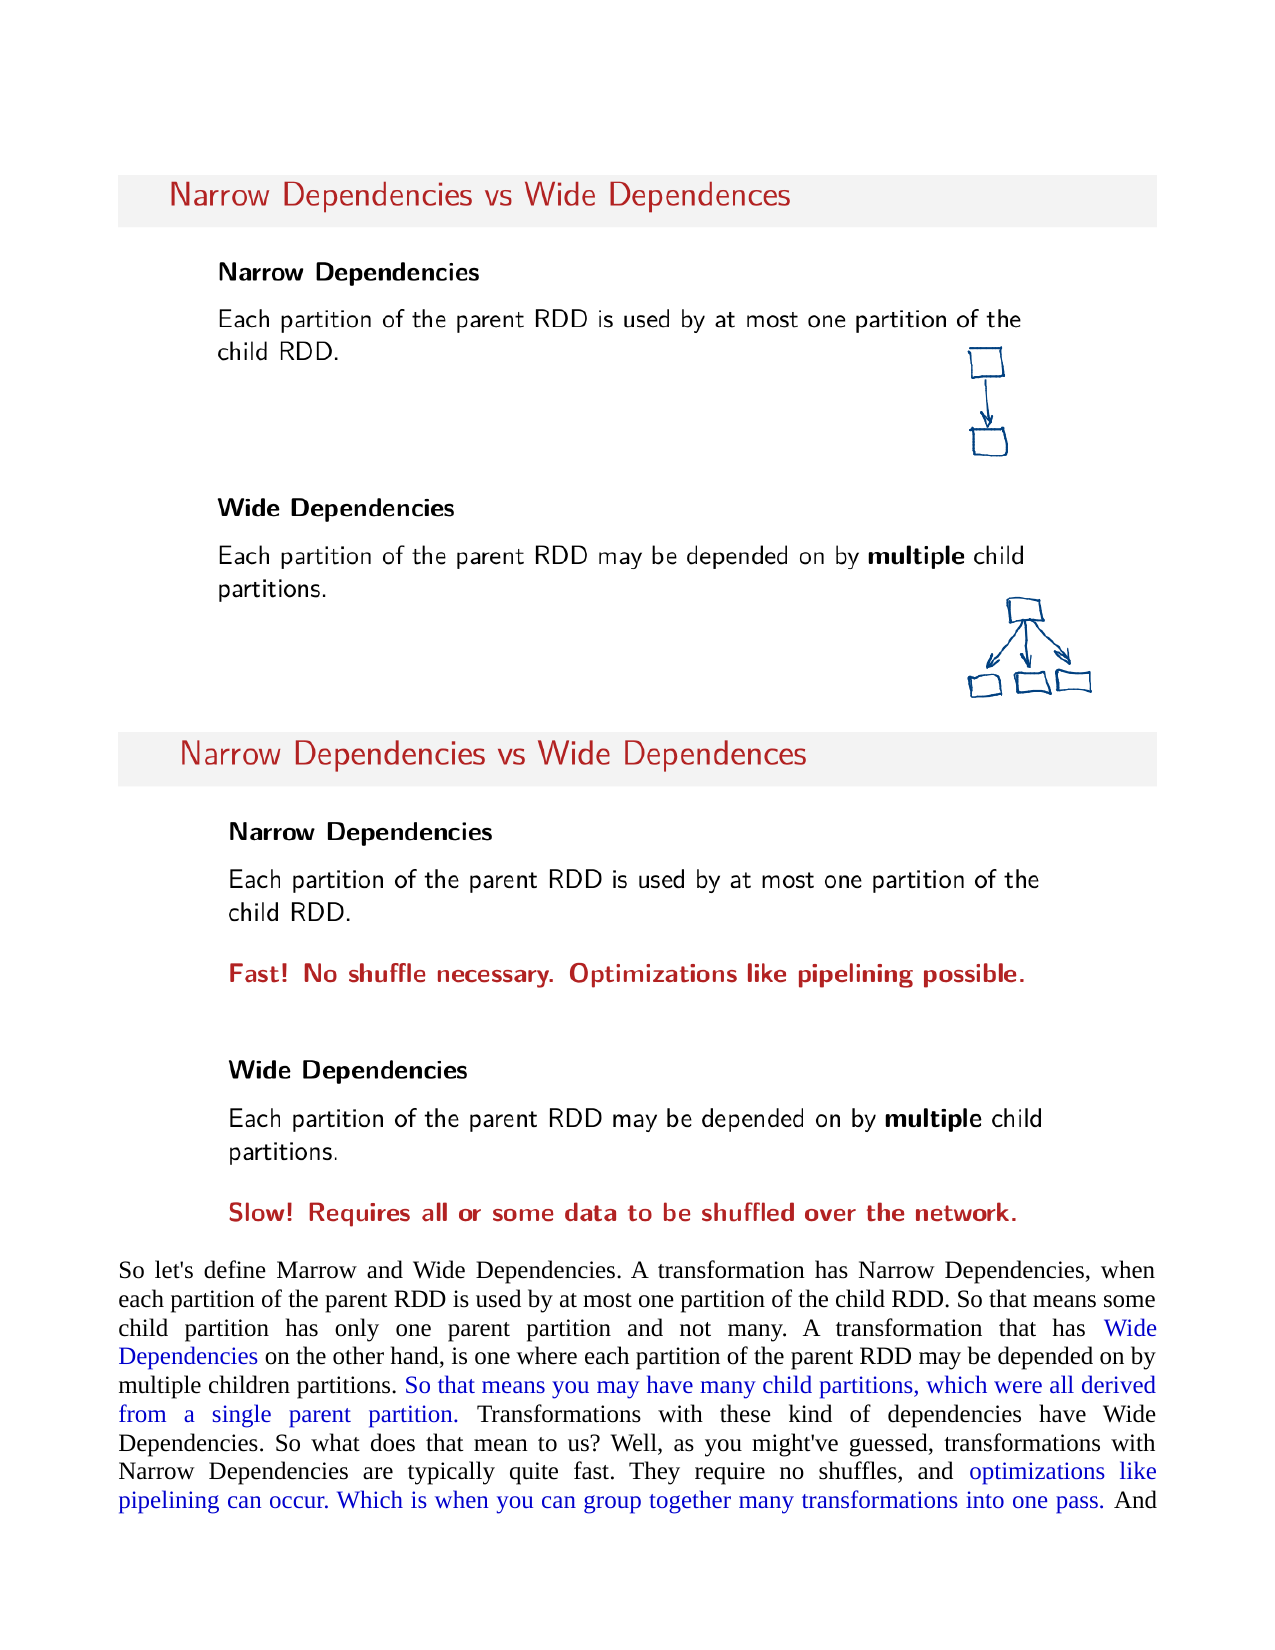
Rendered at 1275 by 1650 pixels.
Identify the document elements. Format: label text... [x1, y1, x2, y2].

text So let's define Marrow and Wide Dependencies. A transformation has Narrow Dependencies, when each partition of the parent RDD is used by at most one partition of the child RDD. So that means some child partition has only one parent partition and not many. A transformation that has Wide Dependencies on the other hand, is one where each partition of the parent RDD may be depended on by multiple children partitions. So that means you may have many child partitions, which were all derived from a single parent partition. Transformations with these kind of dependencies have Wide Dependencies. So what does that mean to us? Well, as you might've guessed, transformations with Narrow Dependencies are typically quite fast. They require no shuffles, and optimizations like pipelining can occur. Which is when you can group together many transformations into one pass. And [118, 1255, 1157, 1514]
picture [118, 732, 1157, 1227]
picture [118, 175, 1157, 705]
